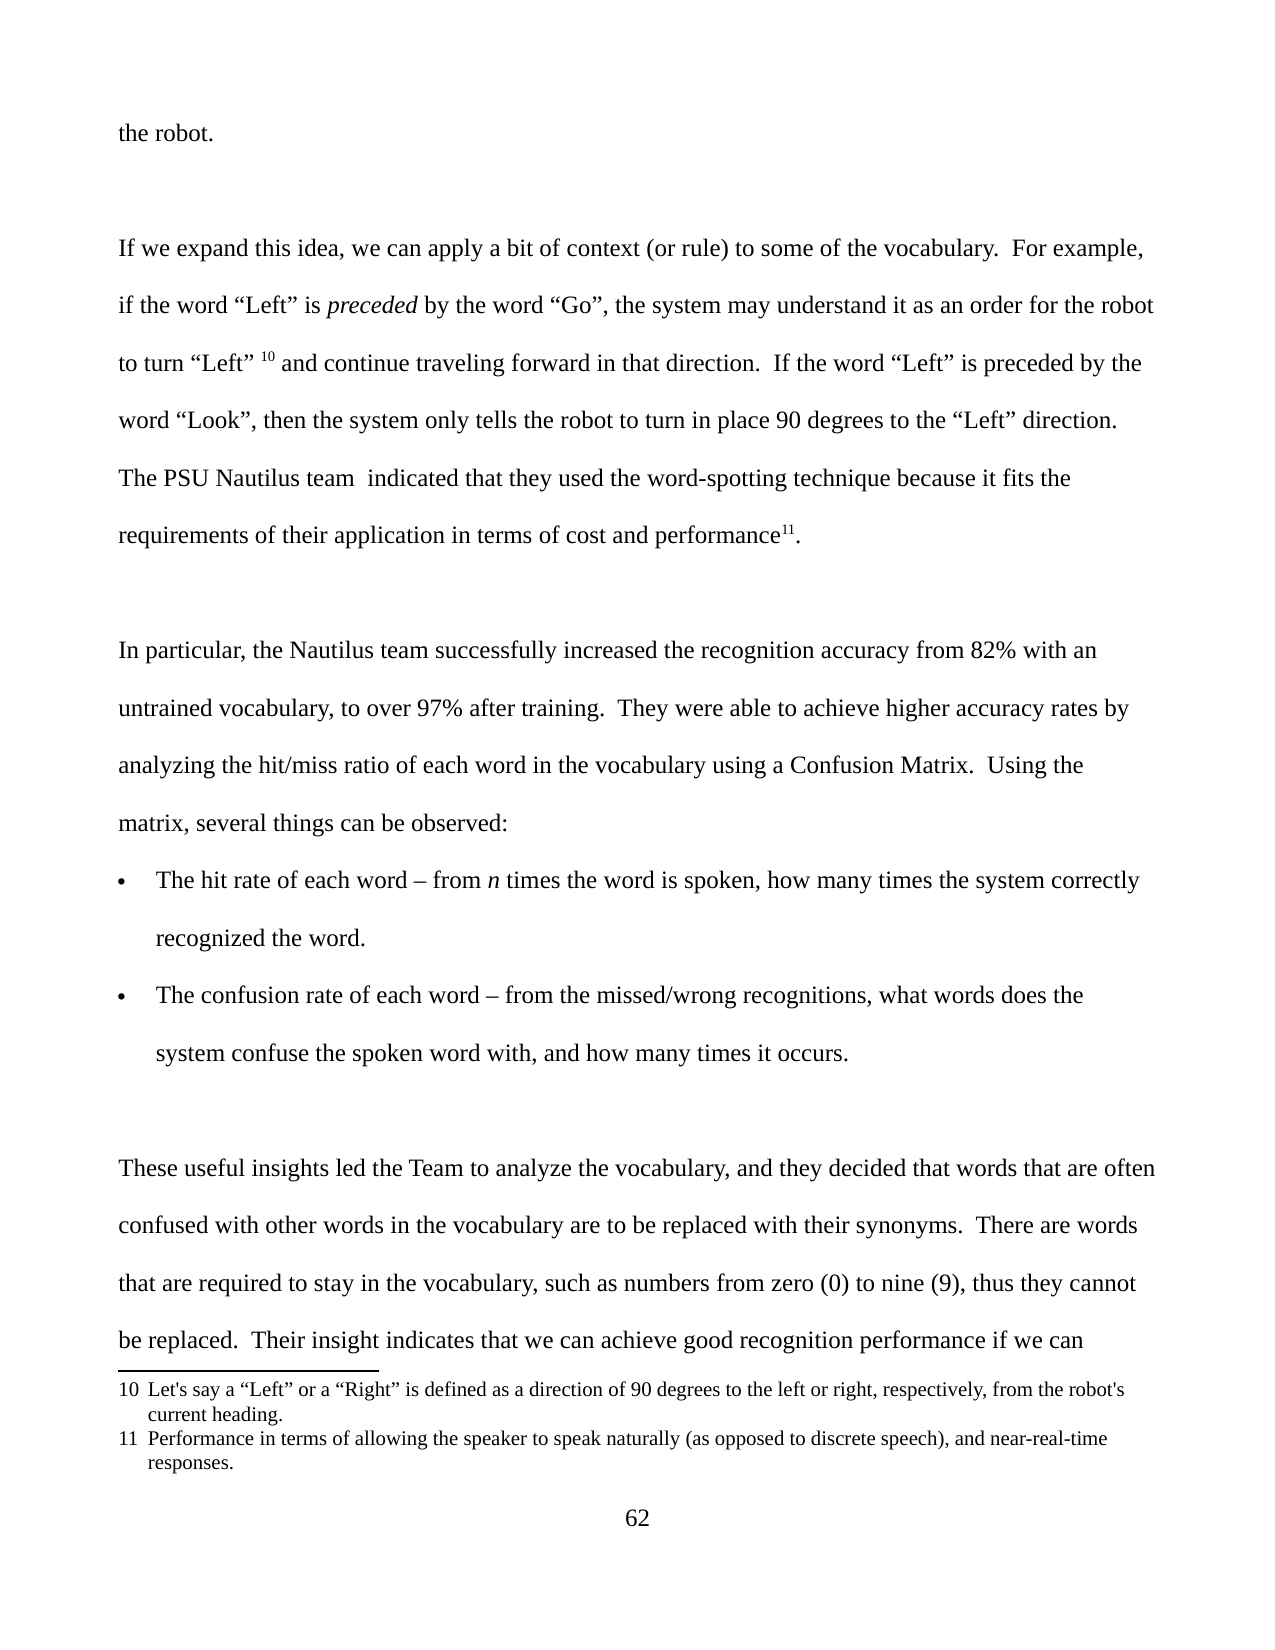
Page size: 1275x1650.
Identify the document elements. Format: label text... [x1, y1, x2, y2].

text In particular, the Nautilus team successfully increased the recognition accuracy from 82% with an untrained vocabulary, to over 97% after training. They were able to achieve higher accuracy rates by analyzing the hit/miss ratio of each word in the vocabulary using a Confusion Matrix. Using the matrix, several things can be observed: [118, 636, 1157, 837]
text Performance in terms of allowing the speaker to speak naturally (as opposed to discrete speech), and near-real-time responses. [118, 1426, 1157, 1474]
text the robot. [118, 118, 1157, 147]
list The confusion rate of each word – from the missed/wrong recognitions, what words does the system confuse the spoken word with, and how many times it occurs. [118, 981, 1157, 1067]
text Let's say a “Left” or a “Right” is defined as a direction of 90 degrees to the left or right, respectively, from the robot's current heading. [118, 1377, 1157, 1426]
text If we expand this idea, we can apply a bit of context (or rule) to some of the vocabulary. For example, if the word “Left” is preceded by the word “Go”, the system may understand it as an order for the robot to turn “Left” and continue traveling forward in that direction. If the word “Left” is preceded by the word “Look”, then the system only tells the robot to turn in place 90 degrees to the “Left” direction. The PSU Nautilus team indicated that they used the word-spotting technique because it fits the requirements of their application in terms of cost and performance. [118, 233, 1157, 549]
text These useful insights led the Team to analyze the vocabulary, and they decided that words that are often confused with other words in the vocabulary are to be replaced with their synonyms. There are words that are required to stay in the vocabulary, such as numbers from zero (0) to nine (9), thus they cannot be replaced. Their insight indicates that we can achieve good recognition performance if we can [118, 1153, 1157, 1354]
list The hit rate of each word – from n times the word is spoken, how many times the system correctly recognized the word. [118, 866, 1157, 952]
